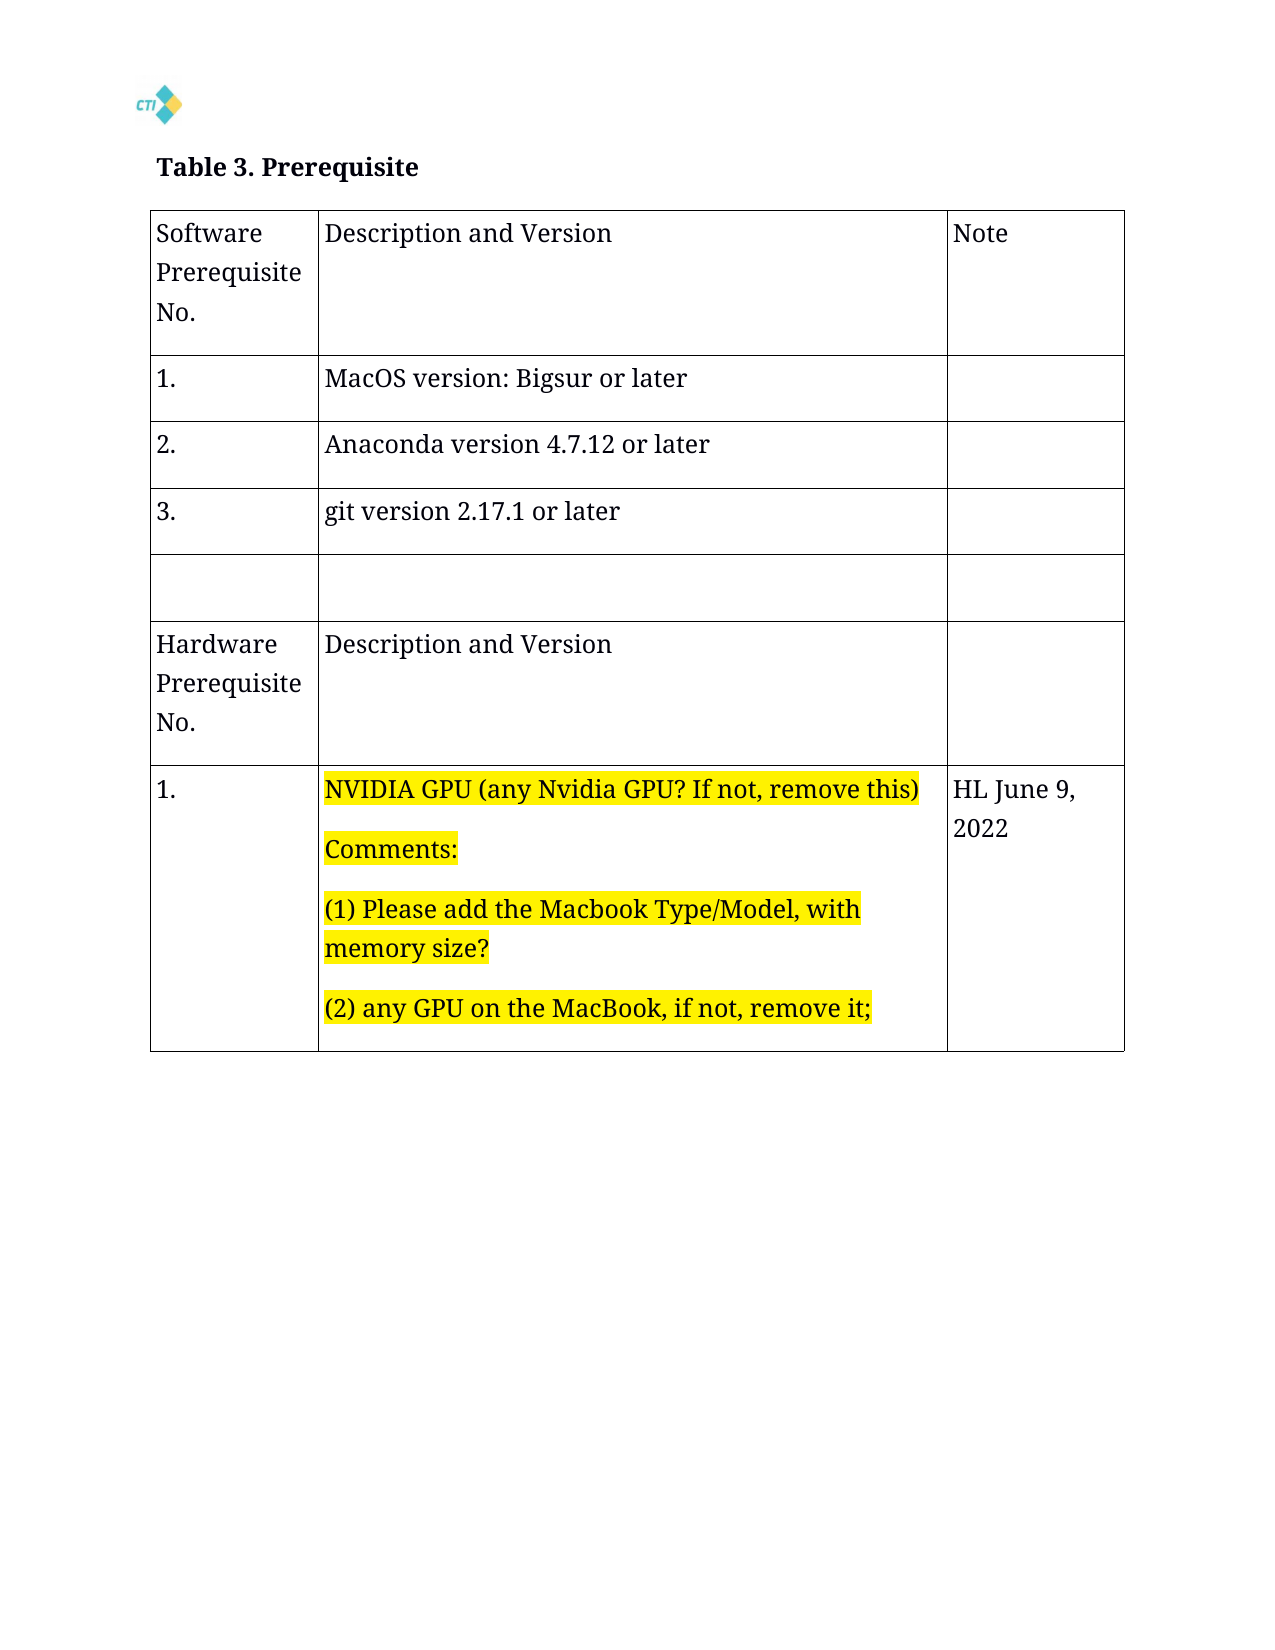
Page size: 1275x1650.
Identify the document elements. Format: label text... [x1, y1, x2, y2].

table_cell [151, 555, 318, 621]
table_cell 3. [151, 489, 318, 554]
table_cell [319, 555, 947, 621]
table_cell Description and Version [319, 622, 947, 765]
table_cell MacOS version: Bigsur or later [319, 356, 947, 421]
picture [134, 75, 183, 126]
table_header Software Prerequisite No. [151, 211, 318, 355]
table_cell [948, 555, 1124, 621]
table_cell NVIDIA GPU (any Nvidia GPU? If not, remove this) Comments: (1) Please add the Macbook Type/Model, with memory size? (2) any GPU on the MacBook, if not, remove it; [319, 766, 947, 1051]
table_cell 1. [151, 356, 318, 421]
table_header Note [948, 211, 1124, 355]
table_cell [948, 489, 1124, 554]
table_header Description and Version [319, 211, 947, 355]
table_cell [948, 356, 1124, 421]
table_cell [948, 422, 1124, 488]
table_cell Hardware Prerequisite No. [151, 622, 318, 765]
text Table 3. Prerequisite [150, 150, 1125, 184]
table_cell 1. [151, 766, 318, 1051]
table_cell [948, 622, 1124, 765]
table_cell HL June 9, 2022 [948, 766, 1124, 1051]
table_cell 2. [151, 422, 318, 488]
table_cell git version 2.17.1 or later [319, 489, 947, 554]
table_cell Anaconda version 4.7.12 or later [319, 422, 947, 488]
